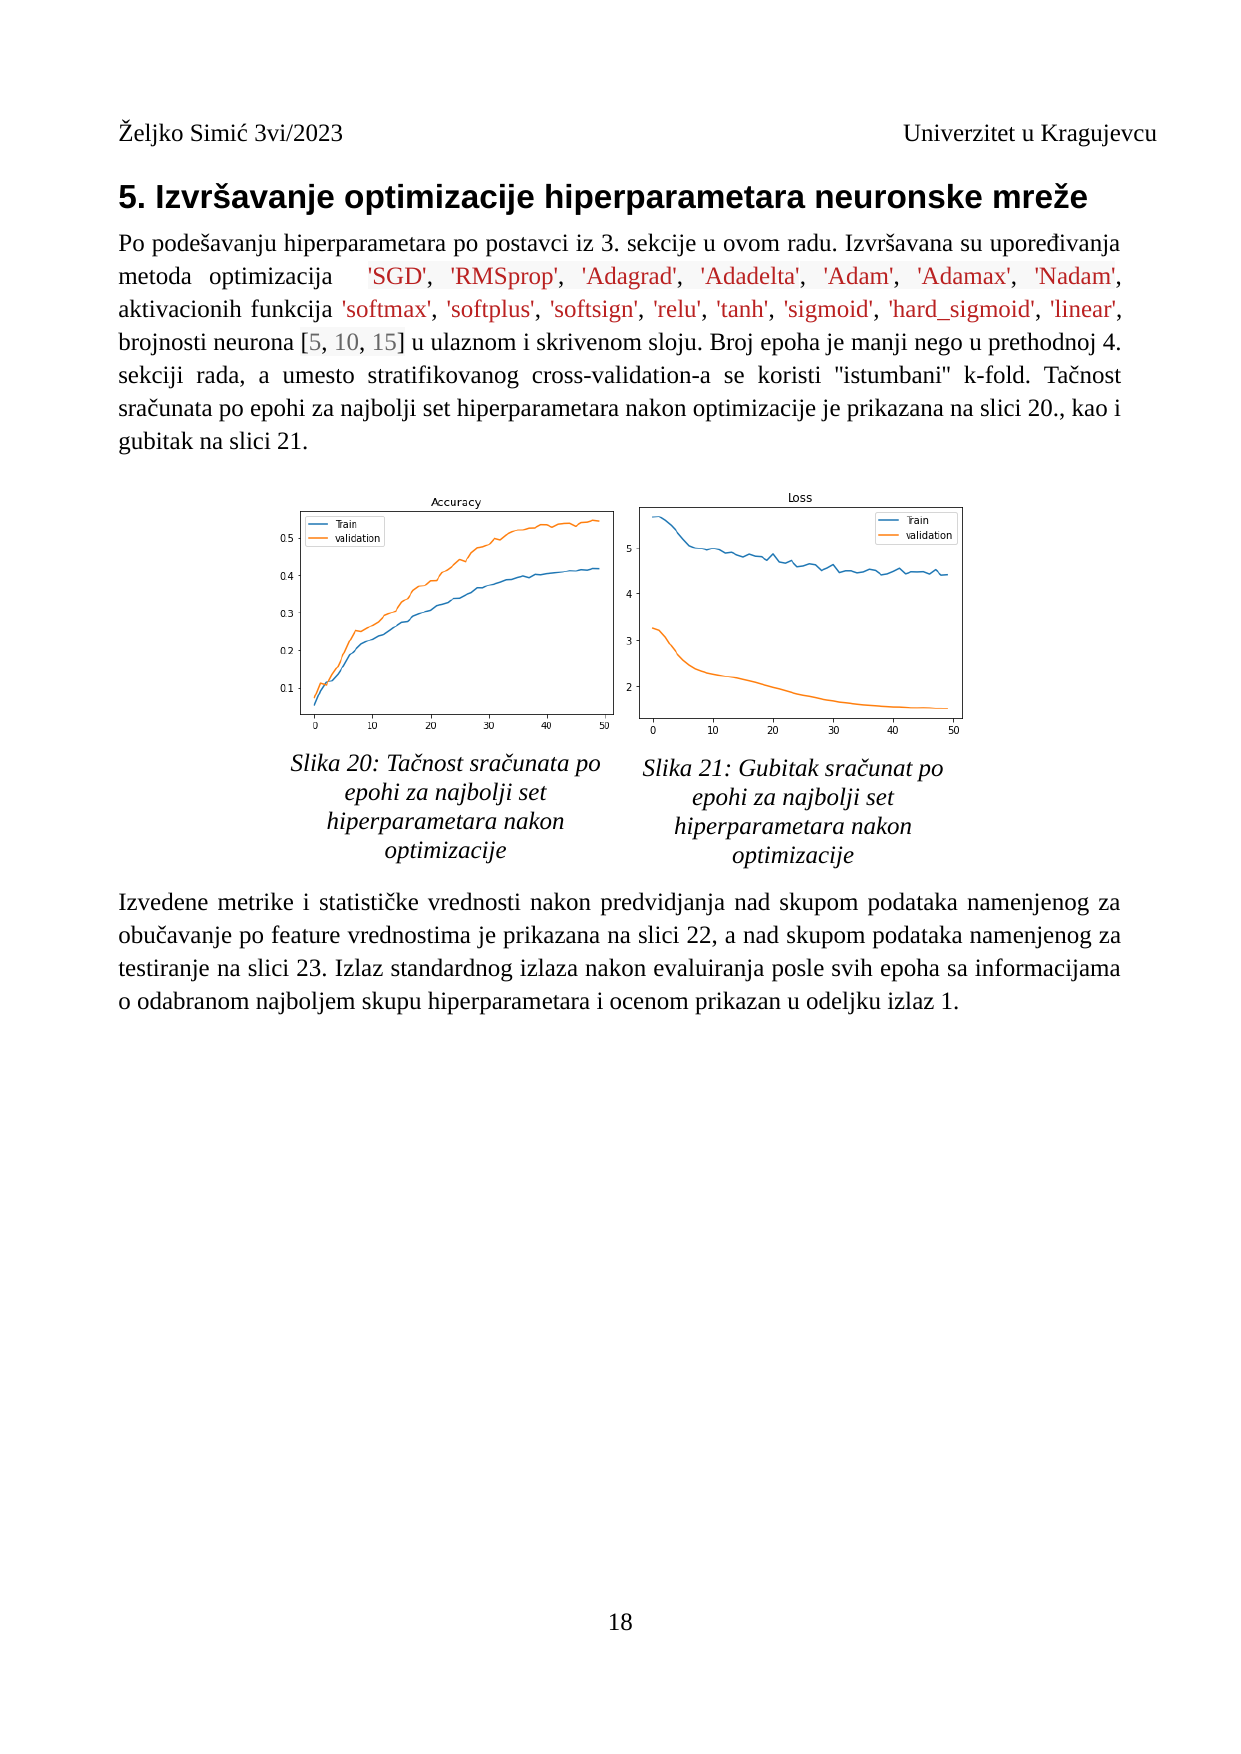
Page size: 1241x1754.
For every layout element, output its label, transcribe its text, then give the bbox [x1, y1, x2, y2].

picture [272, 486, 968, 741]
text Slika 21: Gubitak sračunat po epohi za najbolji set hiperparametara nakon optimizacije [618, 741, 968, 868]
text Izvedene metrike i statističke vrednosti nakon predvidjanja nad skupom podataka namenjenog za obučavanje po feature vrednostima je prikazana na slici 22, a nad skupom podataka namenjenog za testiranje na slici 23. Izlaz standardnog izlaza nakon evaluiranja posle svih epoha sa informacijama o odabranom najboljem skupu hiperparametara i ocenom prikazan u odeljku izlaz 1. [118, 887, 1122, 1015]
subtitle 5. Izvršavanje optimizacije hiperparametara neuronske mreže [118, 177, 1122, 215]
text Po podešavanju hiperparametara po postavci iz 3. sekcije u ovom radu. Izvršavana su upoređivanja metoda optimizacija 'SGD', 'RMSprop', 'Adagrad', 'Adadelta', 'Adam', 'Adamax', 'Nadam', aktivacionih funkcija 'softmax', 'softplus', 'softsign', 'relu', 'tanh', 'sigmoid', 'hard_sigmoid', 'linear', brojnosti neurona [5, 10, 15] u ulaznom i skrivenom sloju. Broj epoha je manji nego u prethodnoj 4. sekciji rada, a umesto stratifikovanog cross-validation-a se koristi ''istumbani'' k-fold. Tačnost sračunata po epohi za najbolji set hiperparametara nakon optimizacije je prikazana na slici 20., kao i gubitak na slici 21. [118, 228, 1122, 455]
text Slika 20: Tačnost sračunata po epohi za najbolji set hiperparametara nakon optimizacije [273, 736, 618, 863]
